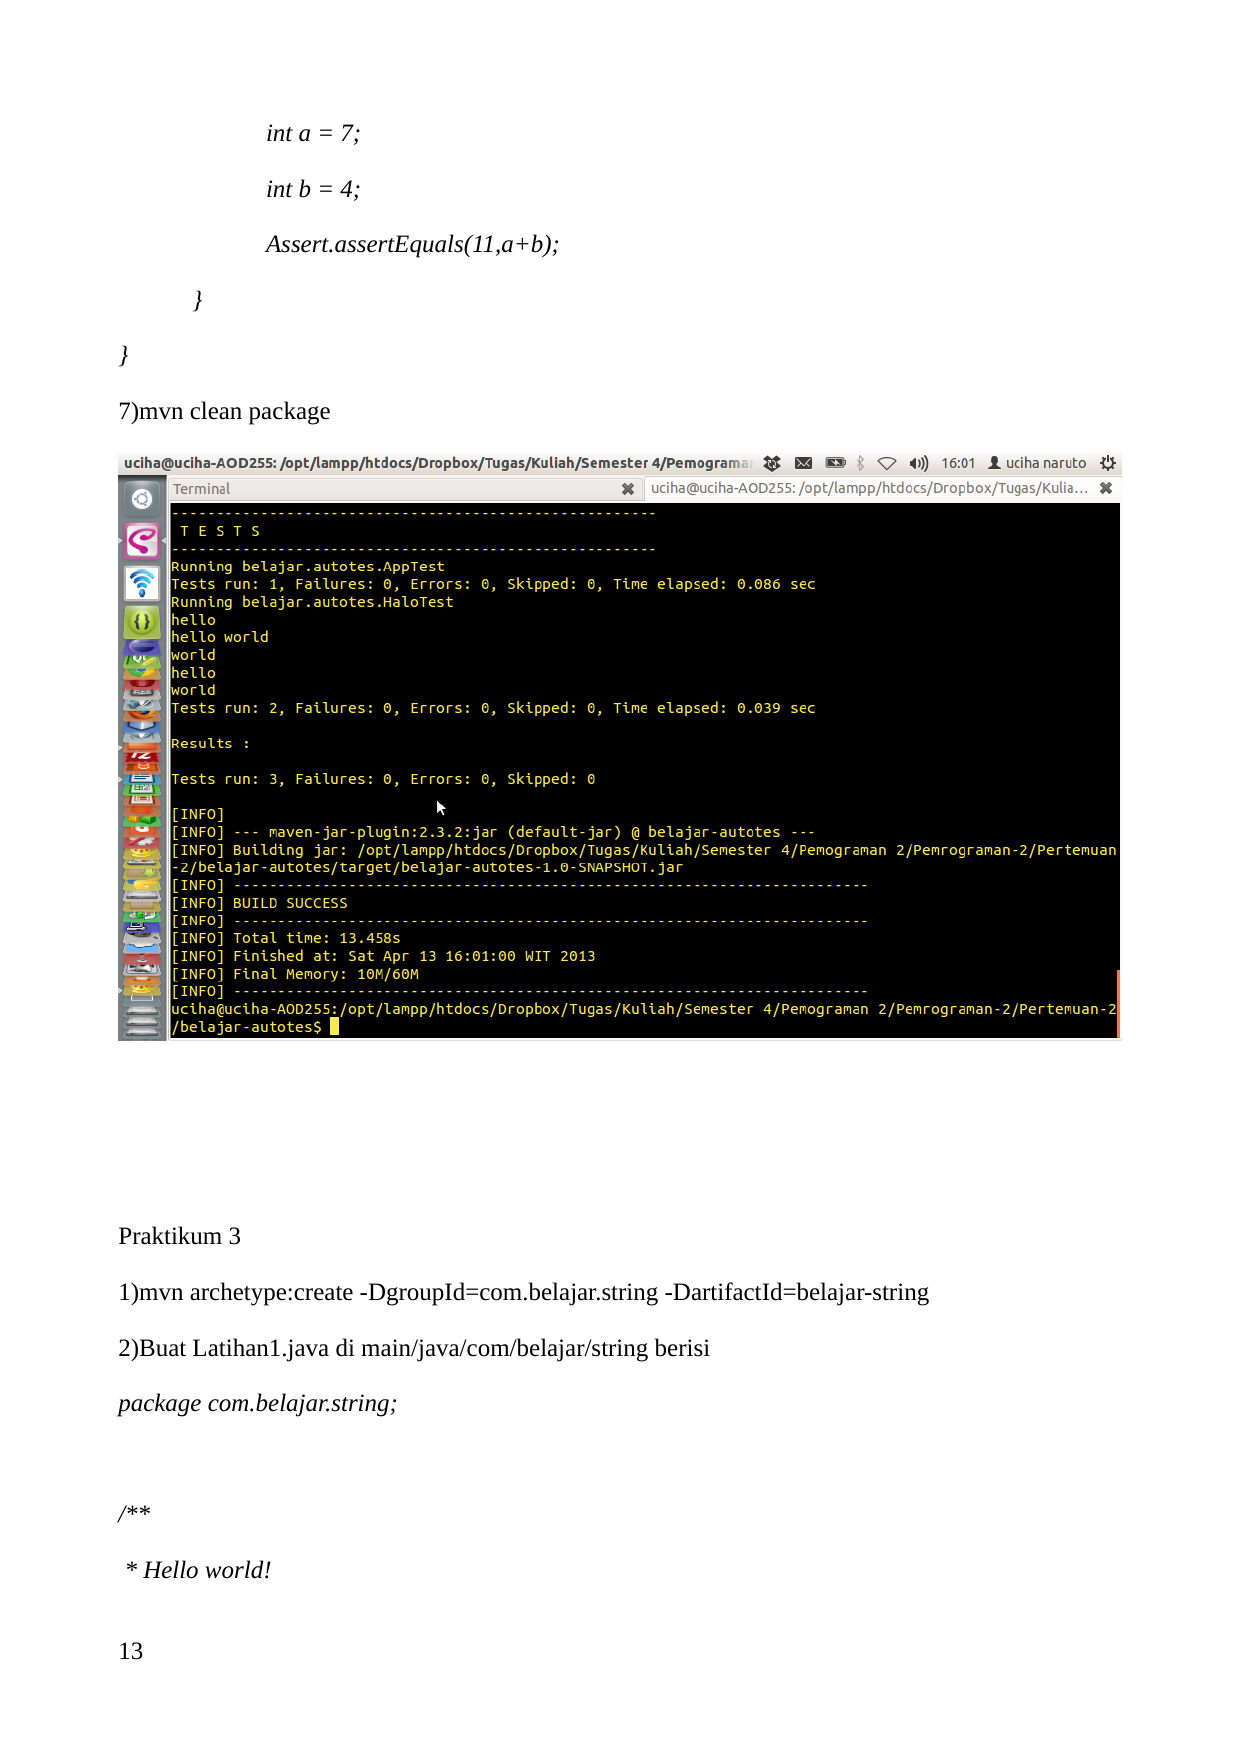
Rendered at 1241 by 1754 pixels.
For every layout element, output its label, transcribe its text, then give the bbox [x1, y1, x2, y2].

text } [118, 285, 1122, 314]
list mvn clean package [118, 396, 1122, 425]
text package com.belajar.string; [118, 1388, 1122, 1417]
picture [118, 451, 1123, 1041]
text int b = 4; [118, 174, 1122, 202]
text } [118, 341, 1122, 369]
text * Hello world! [118, 1555, 1122, 1584]
text /** [118, 1499, 1122, 1528]
list mvn archetype:create -DgroupId=com.belajar.string -DartifactId=belajar-string [118, 1277, 1122, 1306]
list Buat Latihan1.java di main/java/com/belajar/string berisi [118, 1333, 1122, 1361]
text Praktikum 3 [118, 1221, 1122, 1250]
text Assert.assertEquals(11,a+b); [118, 229, 1122, 258]
text int a = 7; [118, 118, 1122, 147]
